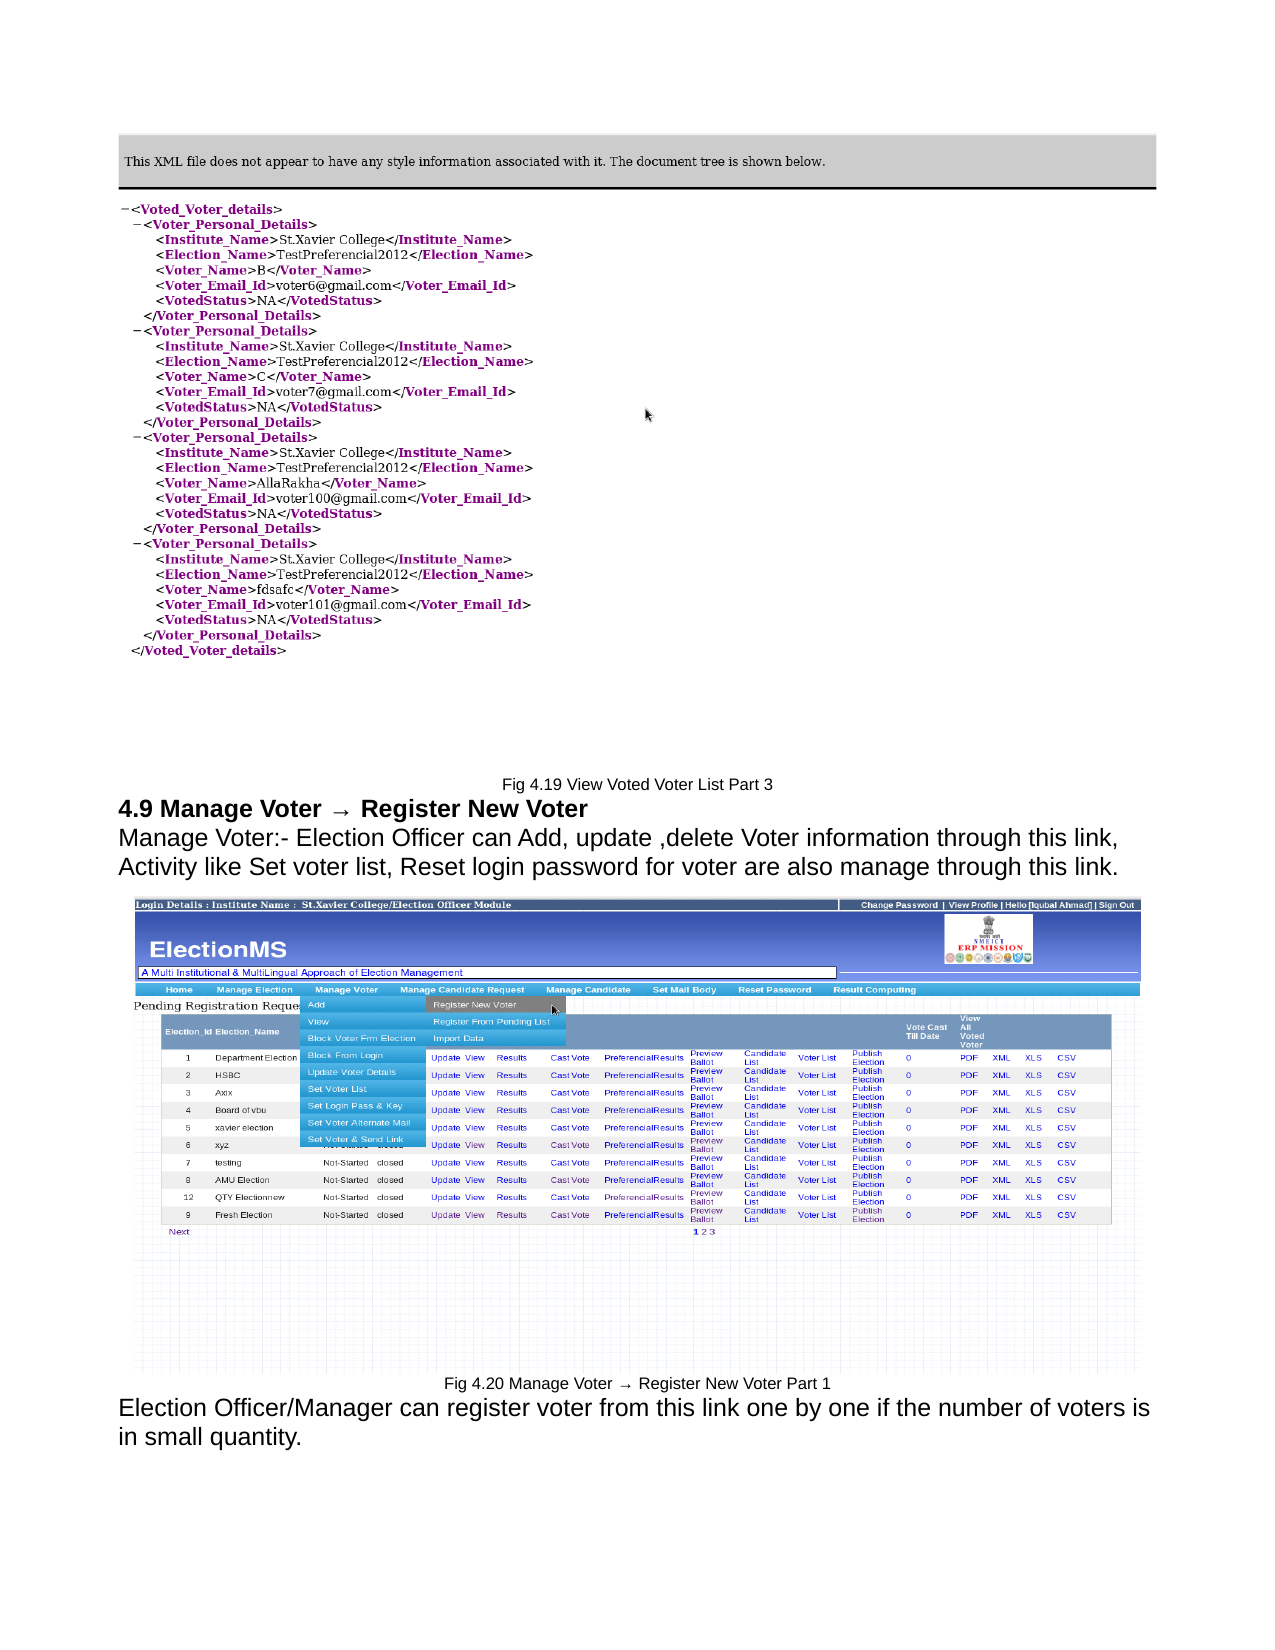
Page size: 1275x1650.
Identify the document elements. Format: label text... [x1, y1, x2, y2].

picture [118, 132, 1157, 716]
text Fig 4.19 View Voted Voter List Part 3 [118, 773, 1157, 794]
picture [133, 895, 1142, 1374]
text 4.9 Manage Voter → Register New Voter [118, 794, 1157, 823]
text Election Officer/Manager can register voter from this link one by one if the number of voters is in small quantity. [118, 1393, 1157, 1450]
text Manage Voter:- Election Officer can Add, update ,delete Voter information through this link, Activity like Set voter list, Reset login password for voter are also manage through this link. [118, 823, 1157, 880]
text Fig 4.20 Manage Voter → Register New Voter Part 1 [118, 880, 1157, 1393]
